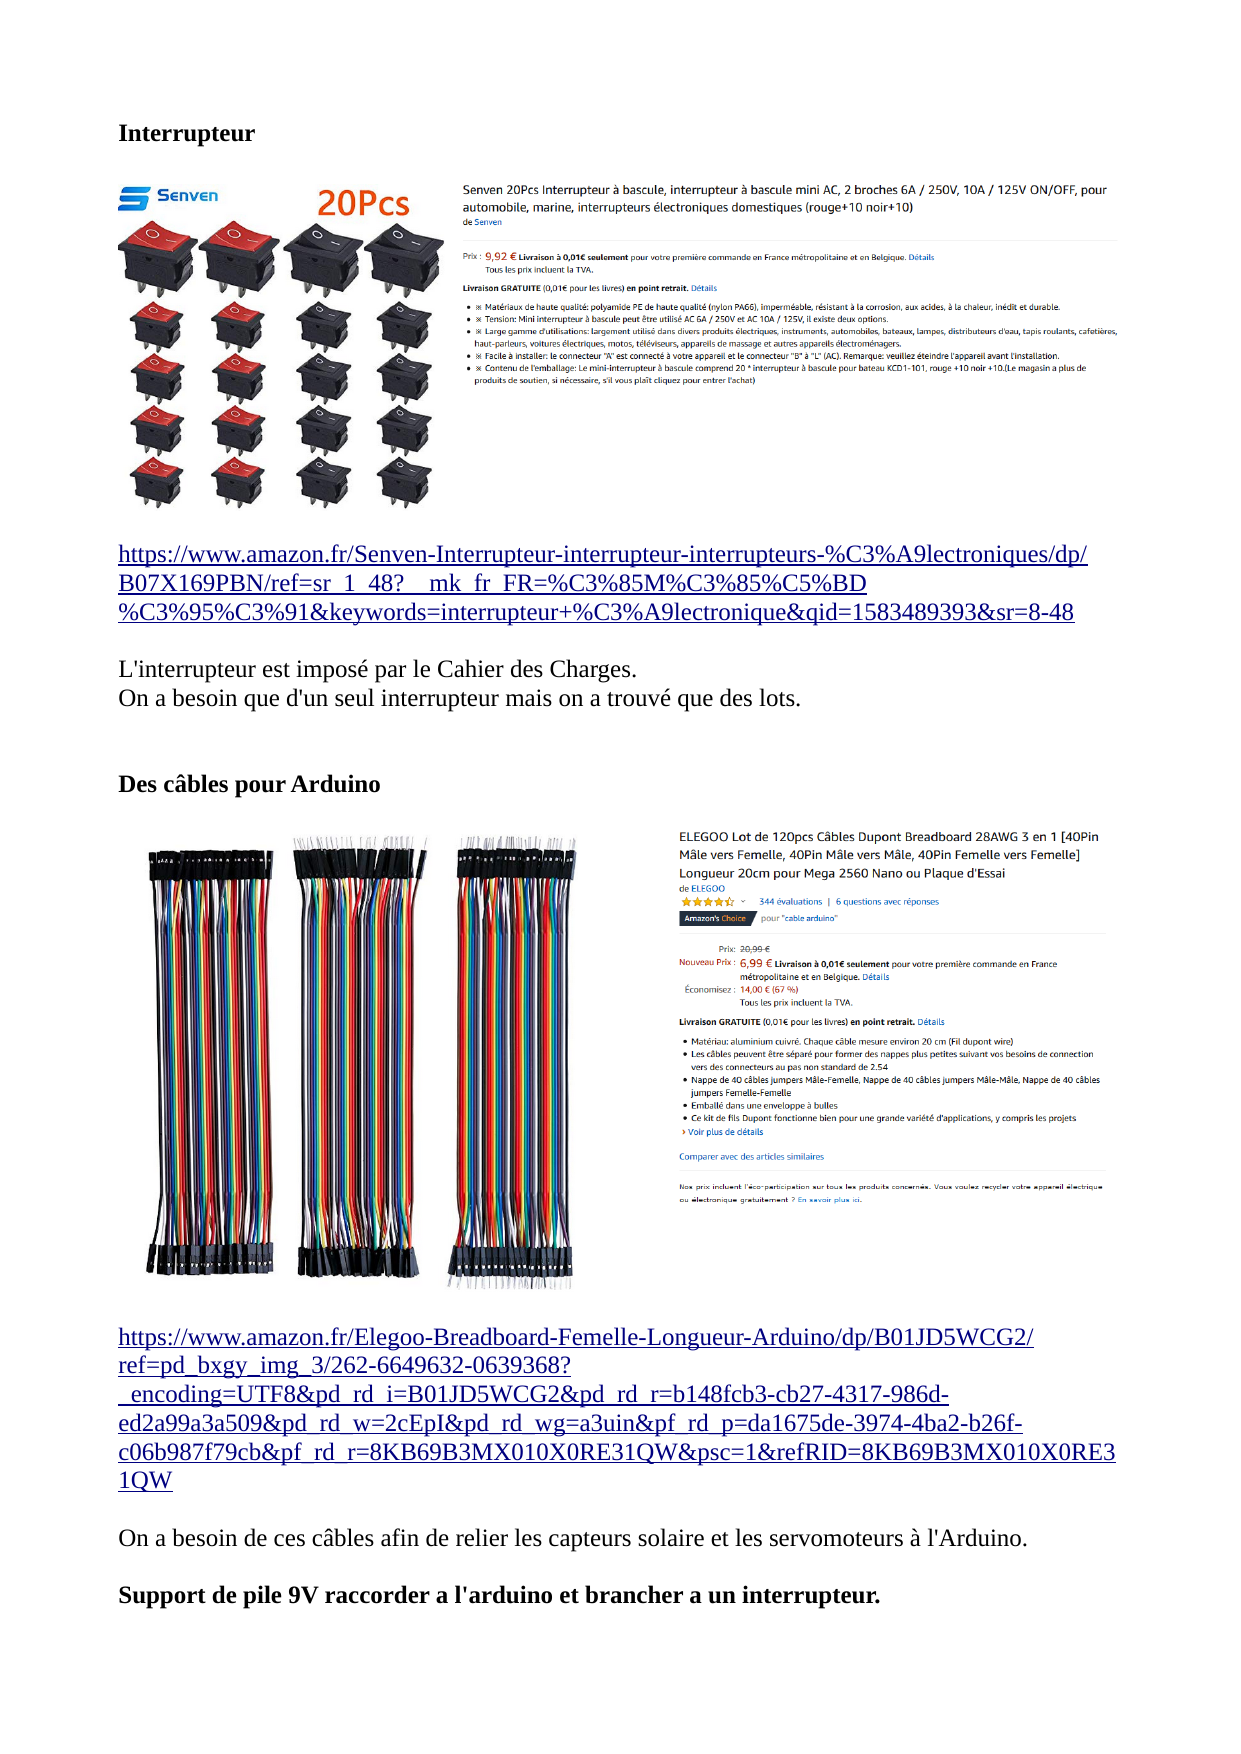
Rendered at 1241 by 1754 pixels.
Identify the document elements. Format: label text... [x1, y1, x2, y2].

text On a besoin que d'un seul interrupteur mais on a trouvé que des lots. [118, 683, 1122, 712]
picture [118, 827, 1123, 1294]
text Des câbles pour Arduino [118, 769, 1122, 798]
text https://www.amazon.fr/Elegoo-Breadboard-Femelle-Longueur-Arduino/dp/B01JD5WCG2/ref=pd_bxgy_img_3/262-6649632-0639368?_encoding=UTF8&pd_rd_i=B01JD5WCG2&pd_rd_r=b148fcb3-cb27-4317-986d-ed2a99a3a509&pd_rd_w=2cEpI&pd_rd_wg=a3uin&pf_rd_p=da1675de-3974-4ba2-b26f-c06b987f79cb&pf_rd_r=8KB69B3MX010X0RE31QW&psc=1&refRID=8KB69B3MX010X0RE31QW [118, 1322, 1122, 1494]
text https://www.amazon.fr/Senven-Interrupteur-interrupteur-interrupteurs-%C3%A9lectroniques/dp/B07X169PBN/ref=sr_1_48?__mk_fr_FR=%C3%85M%C3%85%C5%BD%C3%95%C3%91&keywords=interrupteur+%C3%A9lectronique&qid=1583489393&sr=8-48 [118, 539, 1122, 626]
text On a besoin de ces câbles afin de relier les capteurs solaire et les servomoteurs à l'Arduino. [118, 1523, 1122, 1552]
text Interrupteur [118, 118, 1122, 147]
text L'interrupteur est imposé par le Cahier des Charges. [118, 654, 1122, 683]
picture [118, 175, 1123, 511]
text Support de pile 9V raccorder a l'arduino et brancher a un interrupteur. [118, 1581, 1122, 1609]
